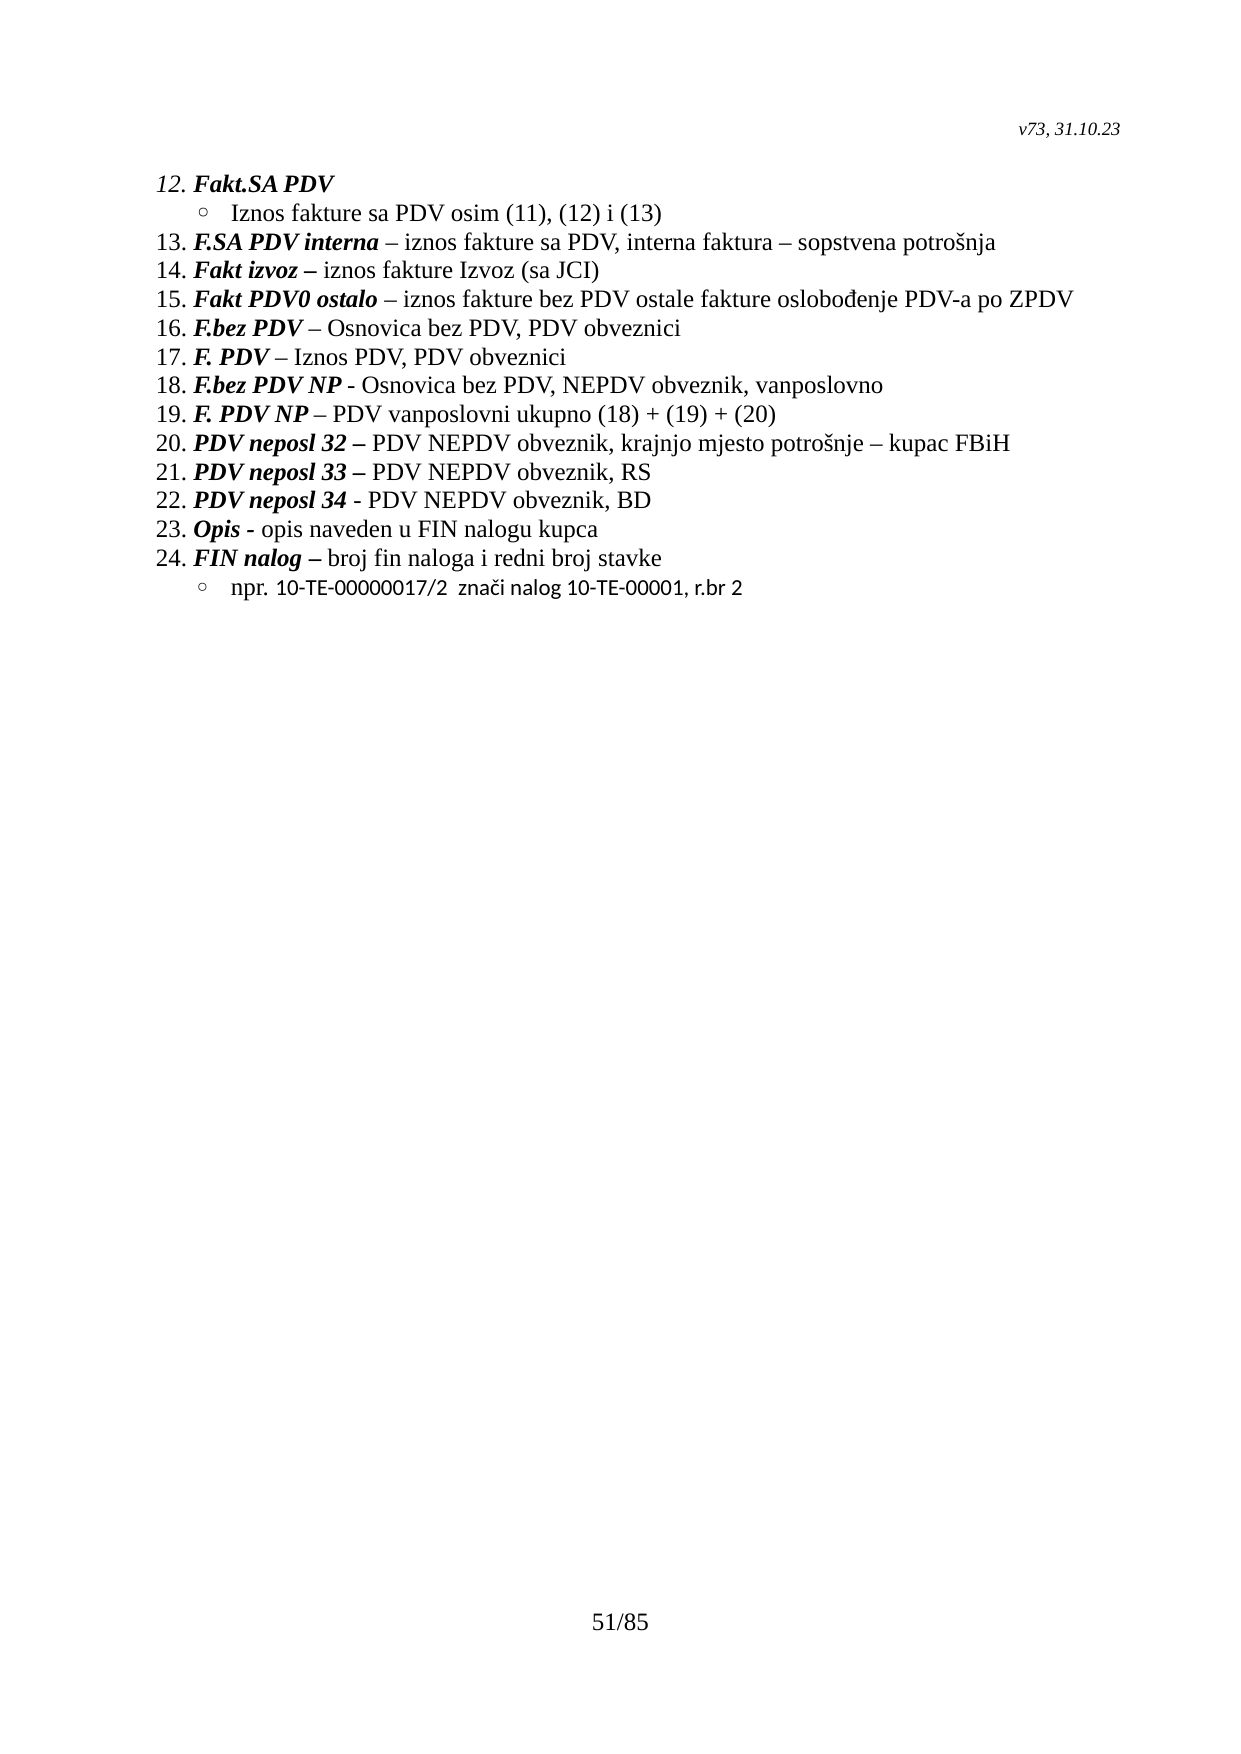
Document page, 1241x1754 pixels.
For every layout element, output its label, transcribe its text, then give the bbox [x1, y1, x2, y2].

list Fakt izvoz – iznos fakture Izvoz (sa JCI) [156, 255, 1122, 284]
list Fakt.SA PDV [156, 169, 1122, 198]
list F.bez PDV – Osnovica bez PDV, PDV obveznici [156, 313, 1122, 342]
list FIN nalog – broj fin naloga i redni broj stavke [156, 543, 1122, 572]
list Iznos fakture sa PDV osim (11), (12) i (13) [193, 198, 1122, 227]
list F. PDV – Iznos PDV, PDV obveznici [156, 342, 1122, 370]
list F. PDV NP – PDV vanposlovni ukupno (18) + (19) + (20) [156, 399, 1122, 428]
list PDV neposl 33 – PDV NEPDV obveznik, RS [156, 457, 1122, 485]
list PDV neposl 32 – PDV NEPDV obveznik, krajnjo mjesto potrošnje – kupac FBiH [156, 428, 1122, 457]
list npr. 10-TE-00000017/2 znači nalog 10-TE-00001, r.br 2 [193, 572, 1122, 601]
list PDV neposl 34 - PDV NEPDV obveznik, BD [156, 485, 1122, 514]
list F.SA PDV interna – iznos fakture sa PDV, interna faktura – sopstvena potrošnja [156, 227, 1122, 255]
list Fakt PDV0 ostalo – iznos fakture bez PDV ostale fakture oslobođenje PDV-a po ZPDV [156, 284, 1122, 313]
list F.bez PDV NP - Osnovica bez PDV, NEPDV obveznik, vanposlovno [156, 370, 1122, 399]
list Opis - opis naveden u FIN nalogu kupca [156, 514, 1122, 543]
